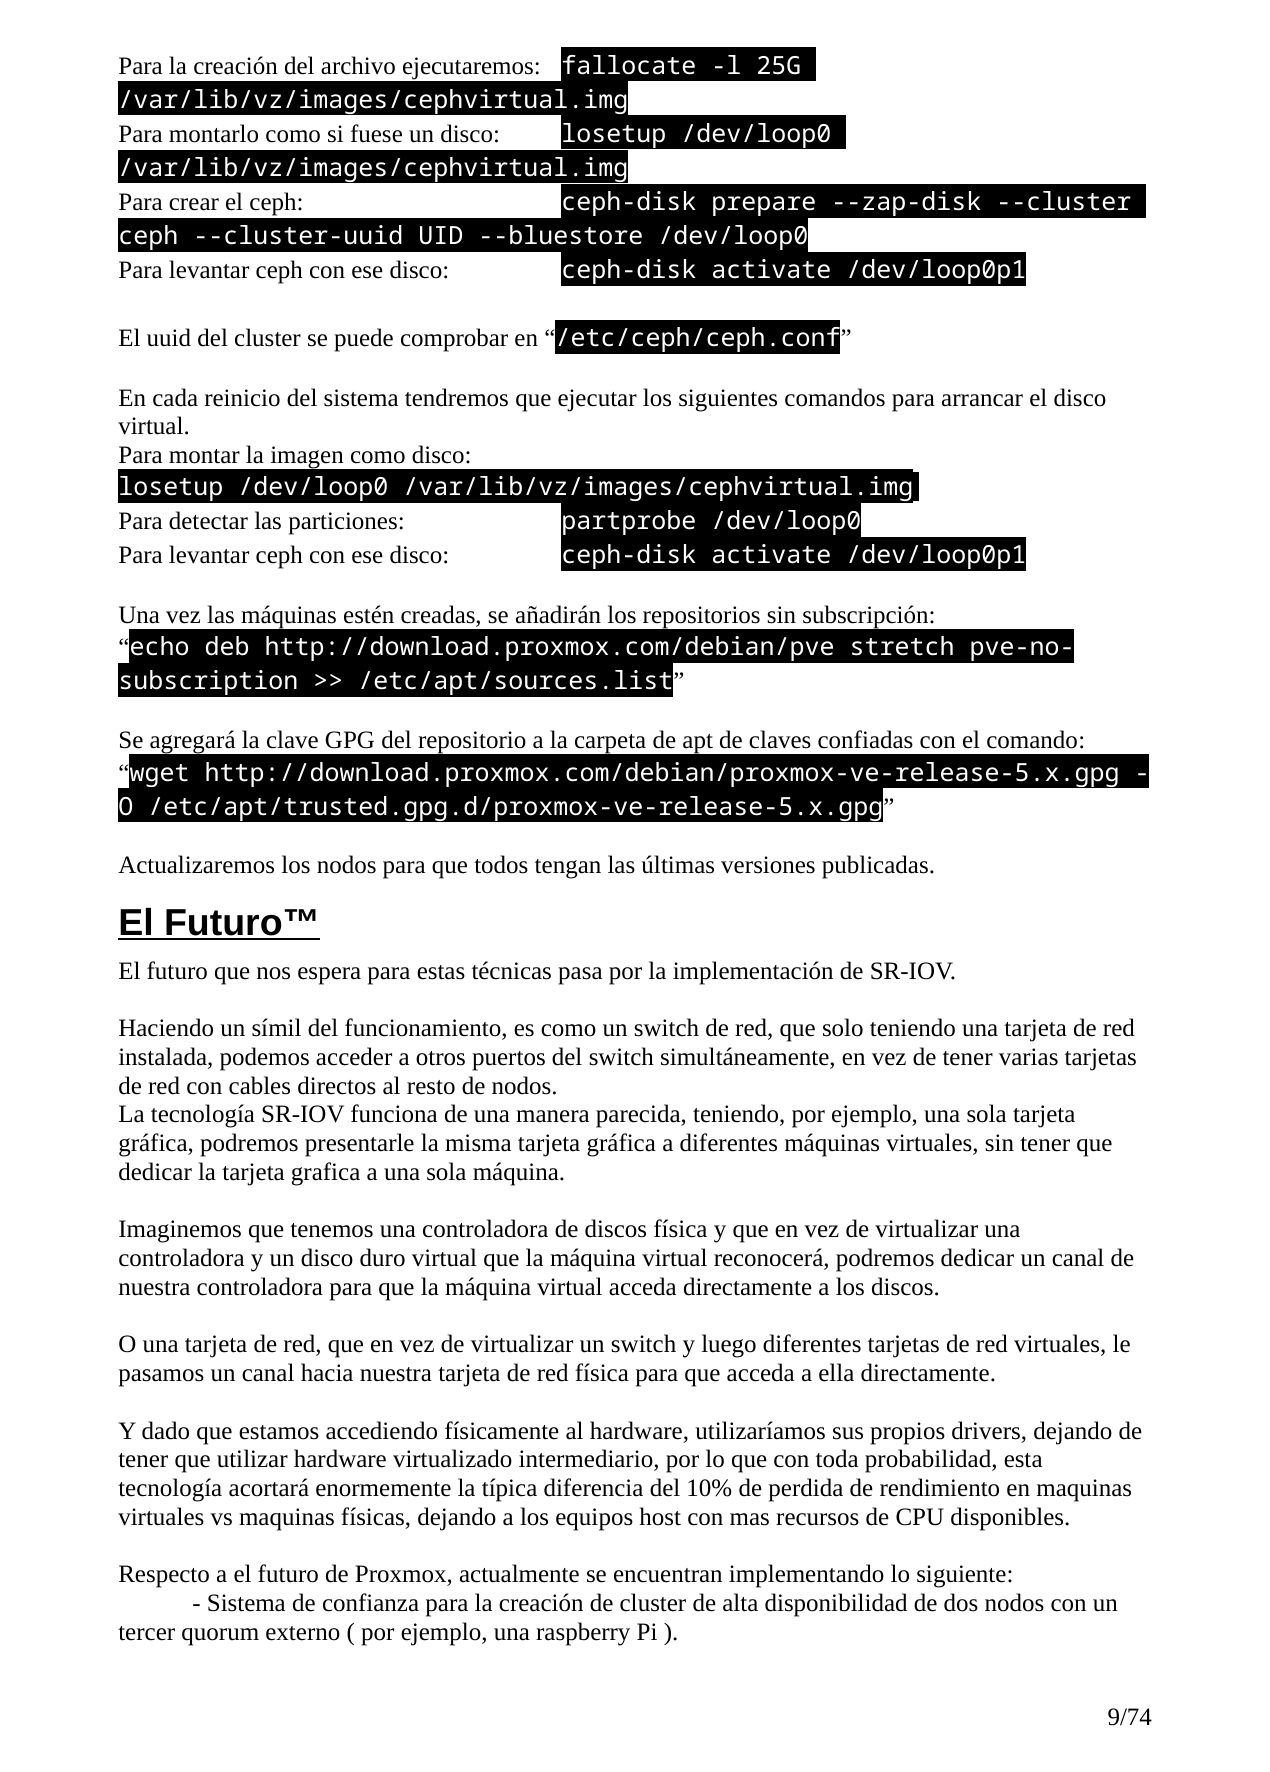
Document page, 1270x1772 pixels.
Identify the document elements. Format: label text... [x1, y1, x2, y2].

text El uuid del cluster se puede comprobar en “/etc/ceph/ceph.conf” [118, 320, 1152, 354]
text - Sistema de confianza para la creación de cluster de alta disponibilidad de dos nodos con un tercer quorum externo ( por ejemplo, una raspberry Pi ). [118, 1588, 1152, 1646]
text Para la creación del archivo ejecutaremos: fallocate -l 25G /var/lib/vz/images/cephvirtual.img Para montarlo como si fuese un disco: losetup /dev/loop0 /var/lib/vz/images/cephvirtual.img [118, 47, 1152, 183]
text El futuro que nos espera para estas técnicas pasa por la implementación de SR-IOV. Haciendo un símil del funcionamiento, es como un switch de red, que solo teniendo una tarjeta de red instalada, podemos acceder a otros puertos del switch simultáneamente, en vez de tener varias tarjetas de red con cables directos al resto de nodos. La tecnología SR-IOV funciona de una manera parecida, teniendo, por ejemplo, una sola tarjeta gráfica, podremos presentarle la misma tarjeta gráfica a diferentes máquinas virtuales, sin tener que dedicar la tarjeta grafica a una sola máquina. Imaginemos que tenemos una controladora de discos física y que en vez de virtualizar una controladora y un disco duro virtual que la máquina virtual reconocerá, podremos dedicar un canal de nuestra controladora para que la máquina virtual acceda directamente a los discos. O una tarjeta de red, que en vez de virtualizar un switch y luego diferentes tarjetas de red virtuales, le pasamos un canal hacia nuestra tarjeta de red física para que acceda a ella directamente. Y dado que estamos accediendo físicamente al hardware, utilizaríamos sus propios drivers, dejando de tener que utilizar hardware virtualizado intermediario, por lo que con toda probabilidad, esta tecnología acortará enormemente la típica diferencia del 10% de perdida de rendimiento en maquinas virtuales vs maquinas físicas, dejando a los equipos host con mas recursos de CPU disponibles. [118, 956, 1152, 1559]
text losetup /dev/loop0 /var/lib/vz/images/cephvirtual.img Para detectar las particiones: partprobe /dev/loop0 Para levantar ceph con ese disco: ceph-disk activate /dev/loop0p1 [118, 469, 1152, 571]
text En cada reinicio del sistema tendremos que ejecutar los siguientes comandos para arrancar el disco virtual. [118, 383, 1152, 440]
text Respecto a el futuro de Proxmox, actualmente se encuentran implementando lo siguiente: [118, 1559, 1152, 1588]
text Para montar la imagen como disco: [118, 440, 1152, 469]
text Se agregará la clave GPG del repositorio a la carpeta de apt de claves confiadas con el comando: “wget http://download.proxmox.com/debian/proxmox-ve-release-5.x.gpg -O /etc/apt/trusted.gpg.d/proxmox-ve-release-5.x.gpg” [118, 725, 1152, 822]
text Para crear el ceph: ceph-disk prepare --zap-disk --cluster ceph --cluster-uuid UID --bluestore /dev/loop0 [118, 183, 1152, 252]
text Para levantar ceph con ese disco: ceph-disk activate /dev/loop0p1 [118, 252, 1152, 286]
subtitle El Futuro™ [118, 900, 1152, 943]
text Una vez las máquinas estén creadas, se añadirán los repositorios sin subscripción: [118, 600, 1152, 628]
text Actualizaremos los nodos para que todos tengan las últimas versiones publicadas. [118, 851, 1152, 879]
text “echo deb http://download.proxmox.com/debian/pve stretch pve-no-subscription >> /etc/apt/sources.list” [118, 628, 1152, 697]
